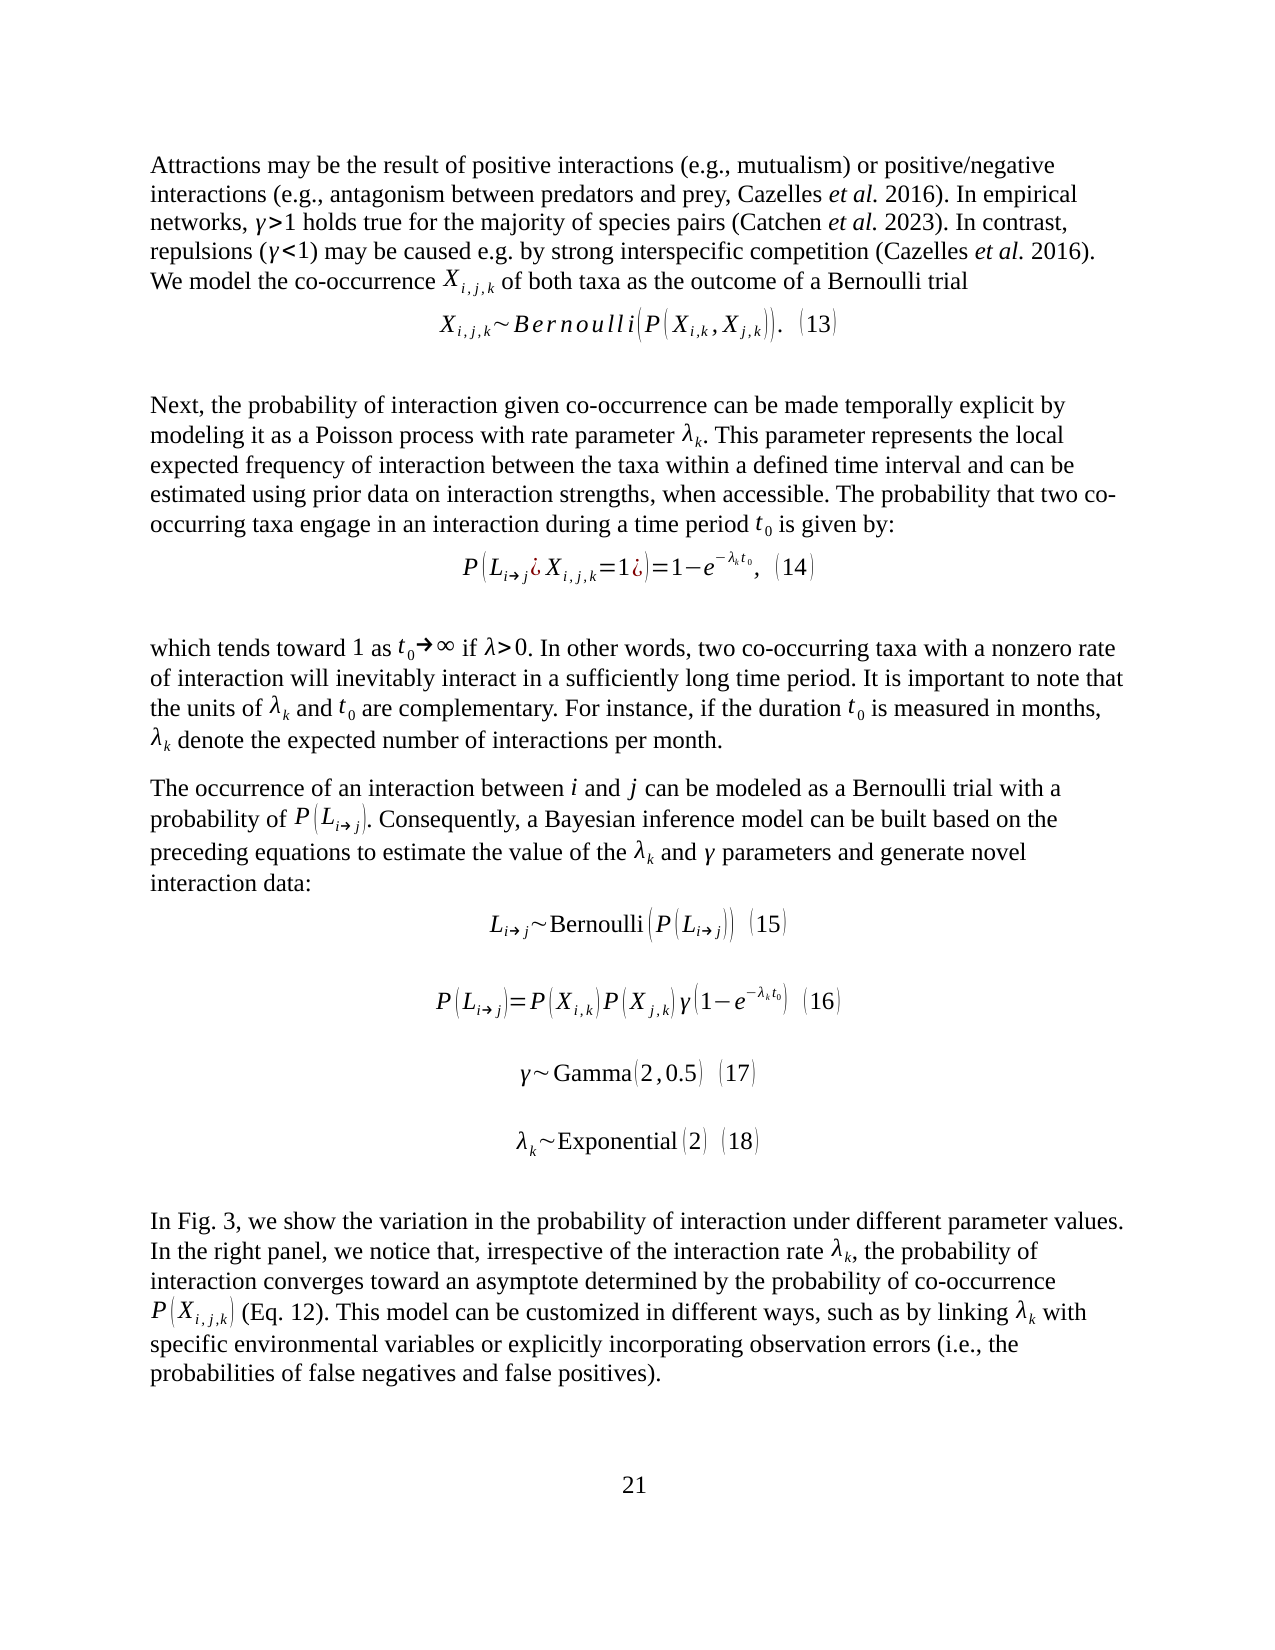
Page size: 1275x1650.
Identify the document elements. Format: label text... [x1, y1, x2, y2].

text which tends toward as if . In other words, two co-occurring taxa with a nonzero rate of interaction will inevitably interact in a sufficiently long time period. It is important to note that the units of and are complementary. For instance, if the duration is measured in months, denote the expected number of interactions per month. [150, 632, 1125, 755]
text Next, the probability of interaction given co-occurrence can be made temporally explicit by modeling it as a Poisson process with rate parameter . This parameter represents the local expected frequency of interaction between the taxa within a defined time interval and can be estimated using prior data on interaction strengths, when accessible. The probability that two co-occurring taxa engage in an interaction during a time period is given by: [150, 391, 1125, 539]
text In Fig. 3, we show the variation in the probability of interaction under different parameter values. In the right panel, we notice that, irrespective of the interaction rate , the probability of interaction converges toward an asymptote determined by the probability of co-occurrence (Eq. 12). This model can be customized in different ways, such as by linking with specific environmental variables or explicitly incorporating observation errors (i.e., the probabilities of false negatives and false positives). [150, 1206, 1125, 1387]
text The occurrence of an interaction between and can be modeled as a Bernoulli trial with a probability of . Consequently, a Bayesian inference model can be built based on the preceding equations to estimate the value of the and parameters and generate novel interaction data: [150, 773, 1125, 896]
text Attractions may be the result of positive interactions (e.g., mutualism) or positive/negative interactions (e.g., antagonism between predators and prey, Cazelles et al. 2016). In empirical networks, holds true for the majority of species pairs (Catchen et al. 2023). In contrast, repulsions () may be caused e.g. by strong interspecific competition (Cazelles et al. 2016). We model the co-occurrence of both taxa as the outcome of a Bernoulli trial [150, 150, 1125, 296]
